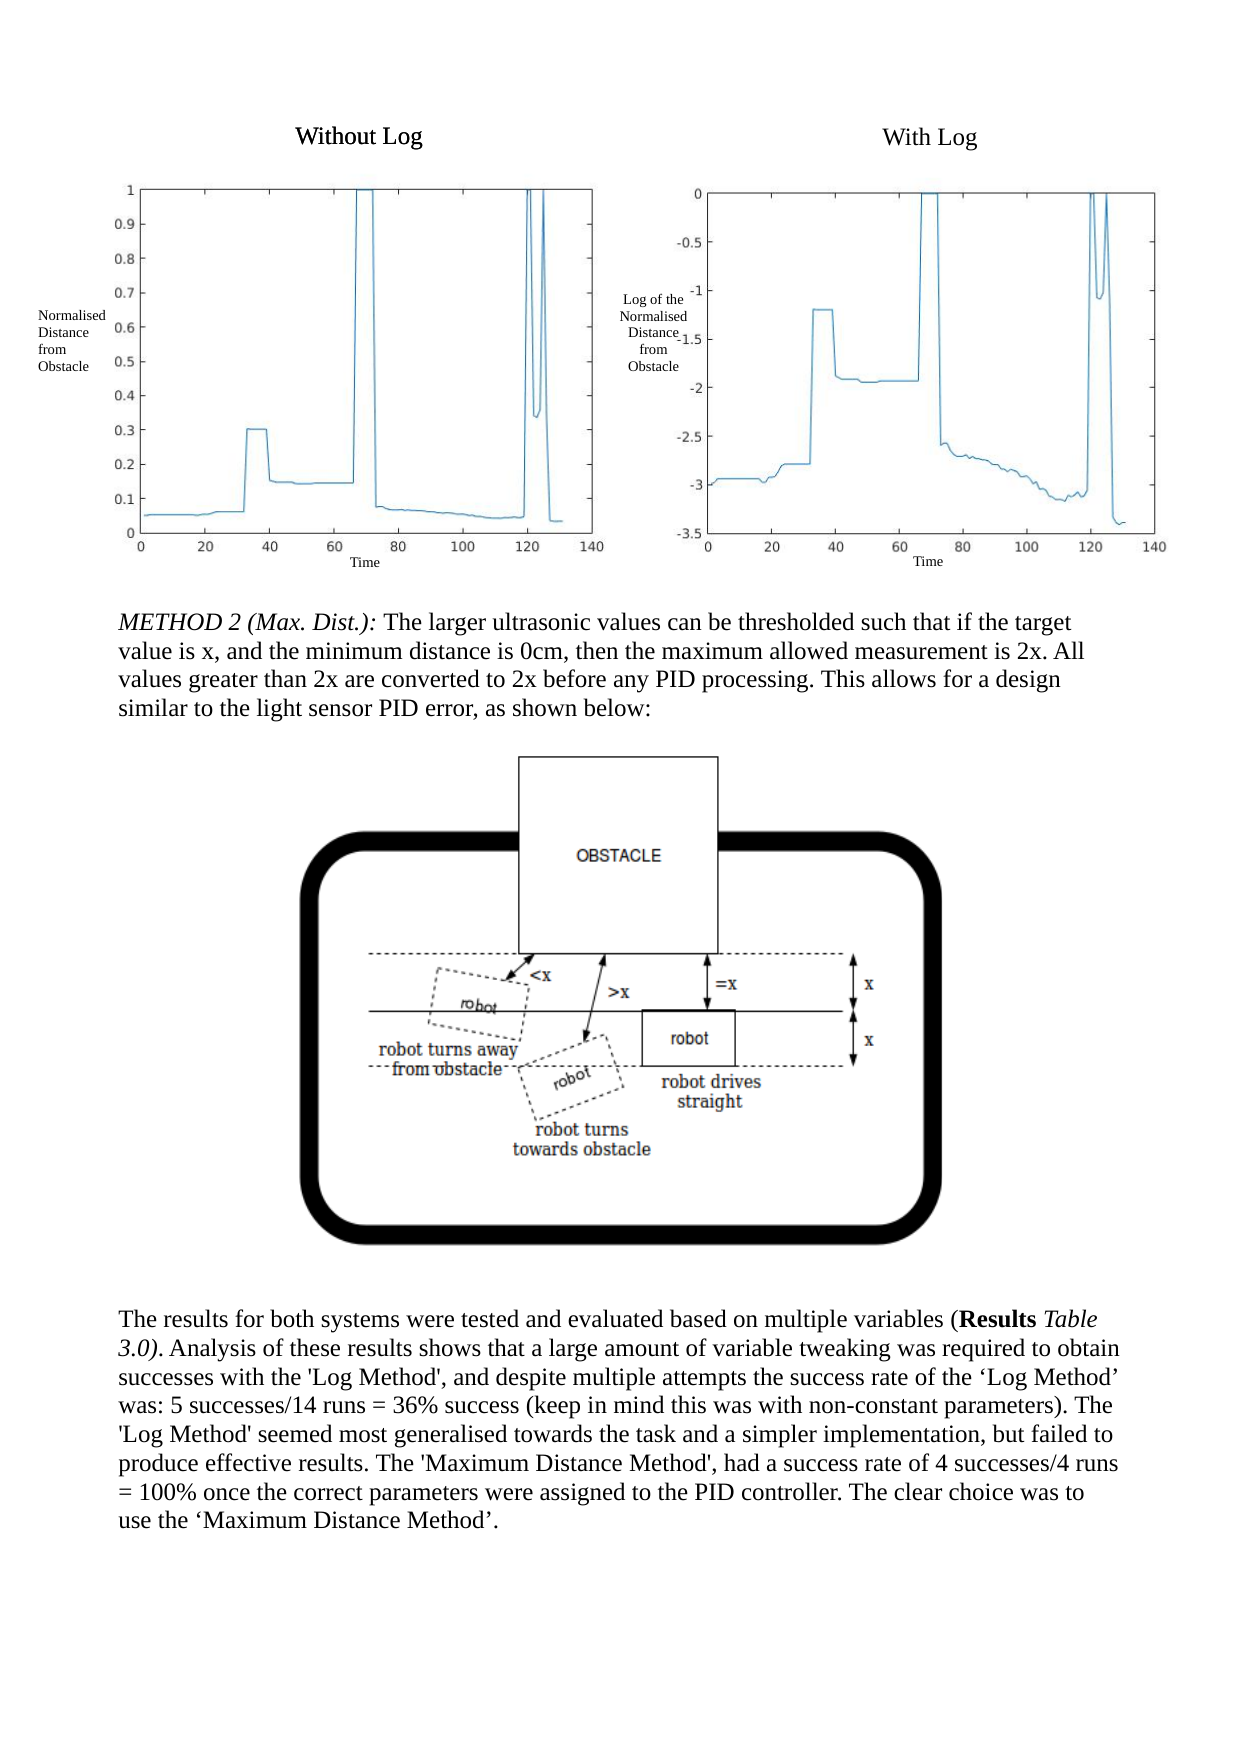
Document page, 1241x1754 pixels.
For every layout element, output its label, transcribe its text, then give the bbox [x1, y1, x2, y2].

text The results for both systems were tested and evaluated based on multiple variables (Results Table 3.0). Analysis of these results shows that a large amount of variable tweaking was required to obtain successes with the 'Log Method', and despite multiple attempts the success rate of the ‘Log Method’ was: 5 successes/14 runs = 36% success (keep in mind this was with non-constant parameters). The 'Log Method' seemed most generalised towards the task and a simpler implementation, but failed to produce effective results. The 'Maximum Distance Method', had a success rate of 4 successes/4 runs = 100% once the correct parameters were assigned to the PID controller. The clear choice was to use the ‘Maximum Distance Method’. [118, 1304, 1122, 1534]
text METHOD 2 (Max. Dist.): The larger ultrasonic values can be thresholded such that if the target value is x, and the minimum distance is 0cm, then the maximum allowed measurement is 2x. All values greater than 2x are converted to 2x before any PID processing. This allows for a design similar to the light sensor PID error, as shown below: [118, 607, 1122, 722]
picture [65, 158, 1209, 579]
